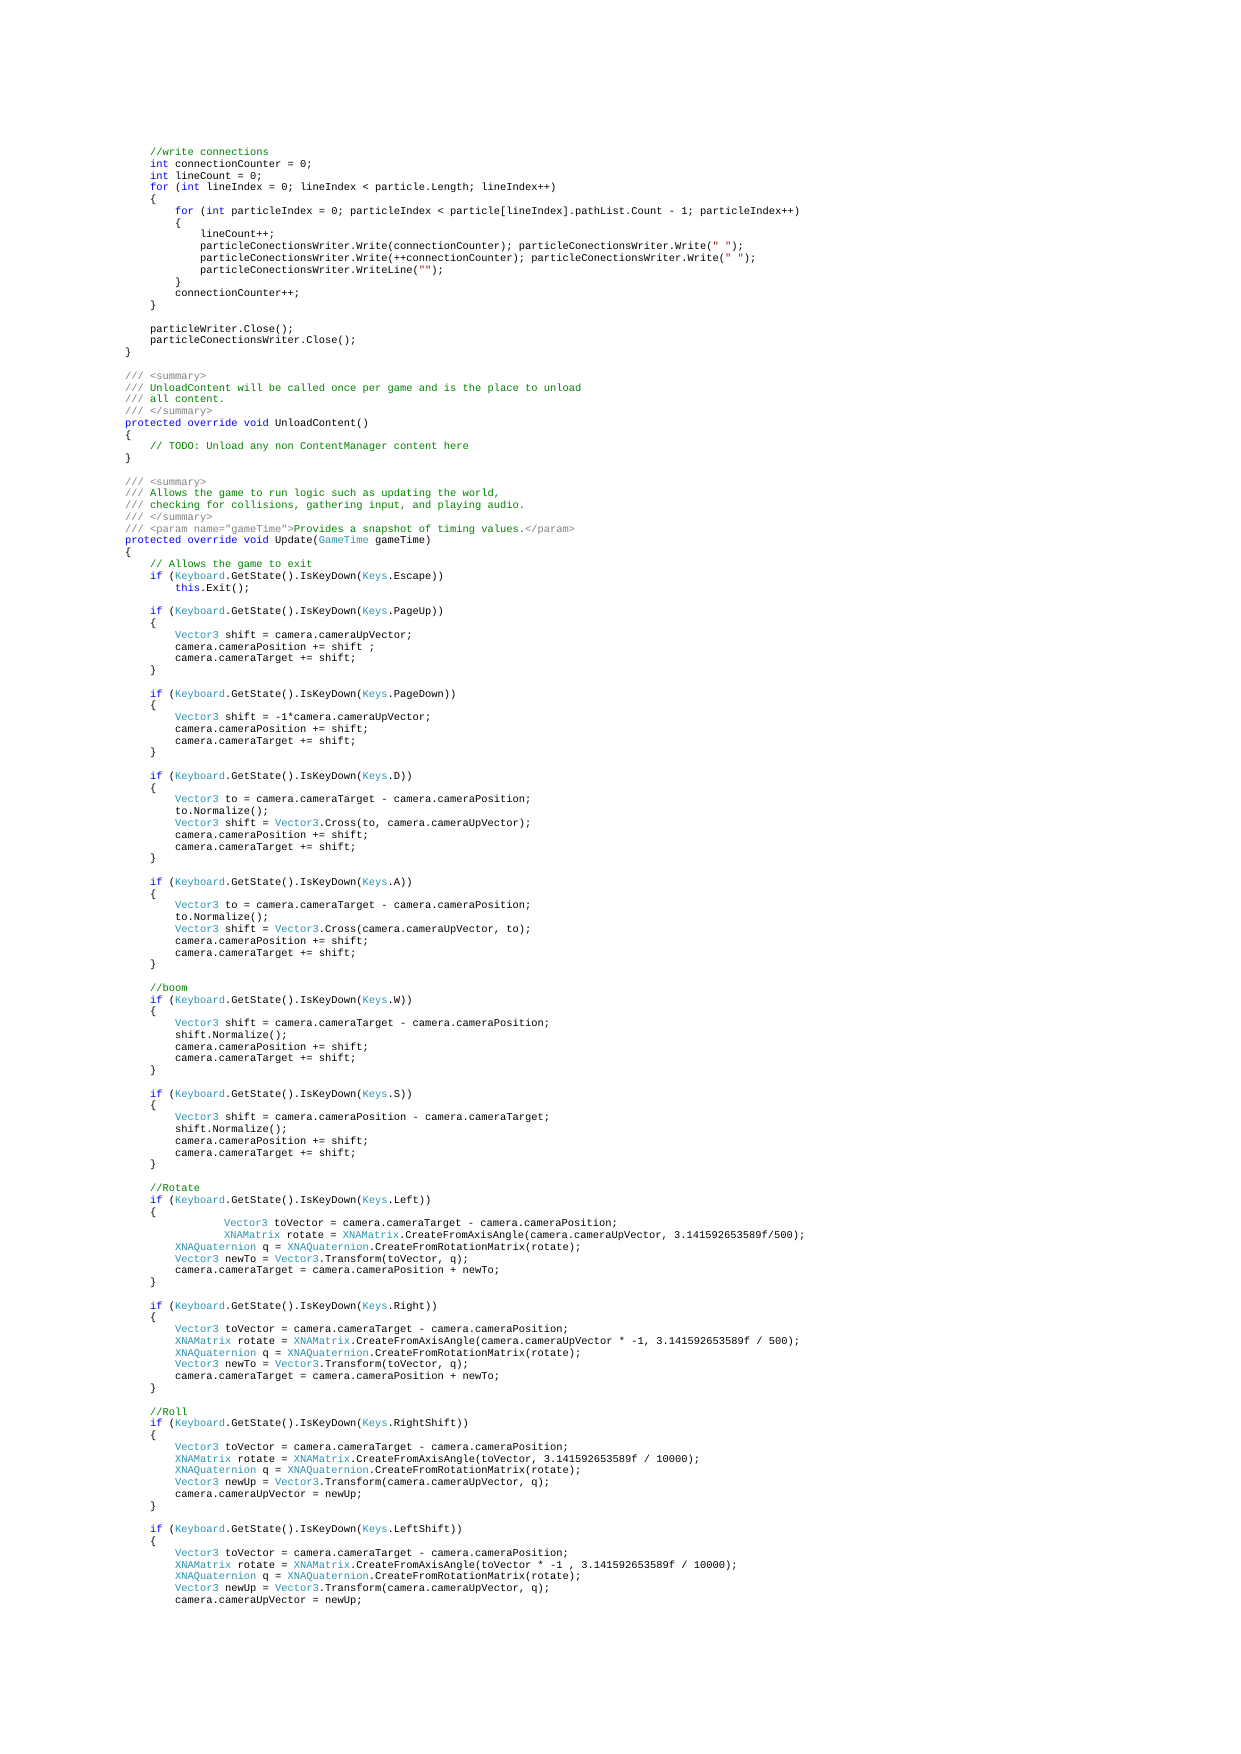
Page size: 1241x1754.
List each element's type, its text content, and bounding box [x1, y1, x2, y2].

text Vector3 toVector = camera.cameraTarget - camera.cameraPosition; [75, 1324, 1165, 1336]
text //Rotate [75, 1183, 1165, 1194]
text this.Exit(); [75, 582, 1165, 594]
text { [75, 1312, 1165, 1324]
text { [75, 547, 1165, 559]
text camera.cameraUpVector = newUp; [75, 1489, 1165, 1501]
text XNAMatrix rotate = XNAMatrix.CreateFromAxisAngle(camera.cameraUpVector * -1, 3.141592653589f / 500); [75, 1336, 1165, 1347]
text if (Keyboard.GetState().IsKeyDown(Keys.A)) [75, 877, 1165, 888]
text connectionCounter++; [75, 288, 1165, 300]
text } [75, 453, 1165, 465]
text to.Normalize(); [75, 806, 1165, 818]
text //boom [75, 983, 1165, 994]
text camera.cameraTarget += shift; [75, 735, 1165, 747]
text Vector3 toVector = camera.cameraTarget - camera.cameraPosition; [75, 1218, 1165, 1230]
text particleConectionsWriter.WriteLine(""); [75, 264, 1165, 276]
text camera.cameraTarget = camera.cameraPosition + newTo; [75, 1371, 1165, 1383]
text } [75, 959, 1165, 971]
text Vector3 to = camera.cameraTarget - camera.cameraPosition; [75, 900, 1165, 912]
text { [75, 1100, 1165, 1112]
text if (Keyboard.GetState().IsKeyDown(Keys.Escape)) [75, 571, 1165, 582]
text if (Keyboard.GetState().IsKeyDown(Keys.Left)) [75, 1194, 1165, 1206]
text Vector3 newTo = Vector3.Transform(toVector, q); [75, 1253, 1165, 1265]
text // Allows the game to exit [75, 559, 1165, 571]
text camera.cameraTarget = camera.cameraPosition + newTo; [75, 1265, 1165, 1277]
text Vector3 shift = camera.cameraUpVector; [75, 629, 1165, 641]
text /// <summary> [75, 476, 1165, 488]
text { [75, 700, 1165, 712]
text } [75, 665, 1165, 677]
text if (Keyboard.GetState().IsKeyDown(Keys.PageDown)) [75, 688, 1165, 700]
text camera.cameraTarget += shift; [75, 947, 1165, 959]
text for (int lineIndex = 0; lineIndex < particle.Length; lineIndex++) [75, 182, 1165, 194]
text shift.Normalize(); [75, 1124, 1165, 1136]
text Vector3 toVector = camera.cameraTarget - camera.cameraPosition; [75, 1548, 1165, 1559]
text { [75, 782, 1165, 794]
text } [75, 1383, 1165, 1394]
text XNAQuaternion q = XNAQuaternion.CreateFromRotationMatrix(rotate); [75, 1465, 1165, 1477]
text Vector3 newTo = Vector3.Transform(toVector, q); [75, 1359, 1165, 1371]
text Vector3 shift = Vector3.Cross(to, camera.cameraUpVector); [75, 818, 1165, 829]
text /// Allows the game to run logic such as updating the world, [75, 488, 1165, 500]
text Vector3 shift = camera.cameraPosition - camera.cameraTarget; [75, 1112, 1165, 1124]
text particleConectionsWriter.Write(connectionCounter); particleConectionsWriter.Write(" "); [75, 241, 1165, 253]
text if (Keyboard.GetState().IsKeyDown(Keys.D)) [75, 771, 1165, 782]
text if (Keyboard.GetState().IsKeyDown(Keys.Right)) [75, 1300, 1165, 1312]
text Vector3 shift = camera.cameraTarget - camera.cameraPosition; [75, 1018, 1165, 1030]
text } [75, 1277, 1165, 1289]
text XNAMatrix rotate = XNAMatrix.CreateFromAxisAngle(toVector * -1 , 3.141592653589f / 10000); [75, 1559, 1165, 1571]
text if (Keyboard.GetState().IsKeyDown(Keys.RightShift)) [75, 1418, 1165, 1430]
text { [75, 618, 1165, 629]
text camera.cameraUpVector = newUp; [75, 1595, 1165, 1606]
text } [75, 1065, 1165, 1077]
text { [75, 1206, 1165, 1218]
text to.Normalize(); [75, 912, 1165, 924]
text int connectionCounter = 0; [75, 159, 1165, 170]
text XNAMatrix rotate = XNAMatrix.CreateFromAxisAngle(camera.cameraUpVector, 3.141592653589f/500); [75, 1230, 1165, 1242]
text XNAMatrix rotate = XNAMatrix.CreateFromAxisAngle(toVector, 3.141592653589f / 10000); [75, 1453, 1165, 1465]
text } [75, 276, 1165, 288]
text Vector3 to = camera.cameraTarget - camera.cameraPosition; [75, 794, 1165, 806]
text int lineCount = 0; [75, 170, 1165, 182]
text protected override void UnloadContent() [75, 418, 1165, 429]
text lineCount++; [75, 229, 1165, 241]
text XNAQuaternion q = XNAQuaternion.CreateFromRotationMatrix(rotate); [75, 1347, 1165, 1359]
text { [75, 194, 1165, 206]
text { [75, 1006, 1165, 1018]
text protected override void Update(GameTime gameTime) [75, 535, 1165, 547]
text // TODO: Unload any non ContentManager content here [75, 441, 1165, 453]
text camera.cameraTarget += shift; [75, 1147, 1165, 1159]
text camera.cameraPosition += shift; [75, 936, 1165, 947]
text camera.cameraPosition += shift; [75, 1136, 1165, 1147]
text if (Keyboard.GetState().IsKeyDown(Keys.LeftShift)) [75, 1524, 1165, 1536]
text /// all content. [75, 394, 1165, 406]
text Vector3 shift = Vector3.Cross(camera.cameraUpVector, to); [75, 924, 1165, 936]
text camera.cameraTarget += shift; [75, 653, 1165, 665]
text if (Keyboard.GetState().IsKeyDown(Keys.S)) [75, 1088, 1165, 1100]
text /// UnloadContent will be called once per game and is the place to unload [75, 382, 1165, 394]
text if (Keyboard.GetState().IsKeyDown(Keys.W)) [75, 994, 1165, 1006]
text { [75, 217, 1165, 229]
text /// <summary> [75, 371, 1165, 382]
text camera.cameraPosition += shift; [75, 1041, 1165, 1053]
text particleConectionsWriter.Close(); [75, 335, 1165, 347]
text camera.cameraTarget += shift; [75, 1053, 1165, 1065]
text XNAQuaternion q = XNAQuaternion.CreateFromRotationMatrix(rotate); [75, 1571, 1165, 1583]
text { [75, 1430, 1165, 1442]
text } [75, 747, 1165, 759]
text { [75, 429, 1165, 441]
text camera.cameraPosition += shift; [75, 724, 1165, 735]
text particleConectionsWriter.Write(++connectionCounter); particleConectionsWriter.Write(" "); [75, 253, 1165, 264]
text { [75, 1536, 1165, 1548]
text particleWriter.Close(); [75, 323, 1165, 335]
text /// </summary> [75, 406, 1165, 418]
text Vector3 newUp = Vector3.Transform(camera.cameraUpVector, q); [75, 1583, 1165, 1595]
text camera.cameraPosition += shift; [75, 829, 1165, 841]
text Vector3 toVector = camera.cameraTarget - camera.cameraPosition; [75, 1442, 1165, 1453]
text if (Keyboard.GetState().IsKeyDown(Keys.PageUp)) [75, 606, 1165, 618]
text Vector3 shift = -1*camera.cameraUpVector; [75, 712, 1165, 724]
text } [75, 853, 1165, 865]
text camera.cameraPosition += shift ; [75, 641, 1165, 653]
text //write connections [75, 147, 1165, 159]
text for (int particleIndex = 0; particleIndex < particle[lineIndex].pathList.Count - 1; particleIndex++) [75, 206, 1165, 217]
text //Roll [75, 1406, 1165, 1418]
text XNAQuaternion q = XNAQuaternion.CreateFromRotationMatrix(rotate); [75, 1242, 1165, 1253]
text camera.cameraTarget += shift; [75, 841, 1165, 853]
text shift.Normalize(); [75, 1030, 1165, 1041]
text { [75, 888, 1165, 900]
text } [75, 347, 1165, 359]
text } [75, 300, 1165, 312]
text } [75, 1159, 1165, 1171]
text Vector3 newUp = Vector3.Transform(camera.cameraUpVector, q); [75, 1477, 1165, 1489]
text /// checking for collisions, gathering input, and playing audio. [75, 500, 1165, 512]
text /// </summary> [75, 512, 1165, 523]
text } [75, 1501, 1165, 1512]
text /// <param name="gameTime">Provides a snapshot of timing values.</param> [75, 523, 1165, 535]
